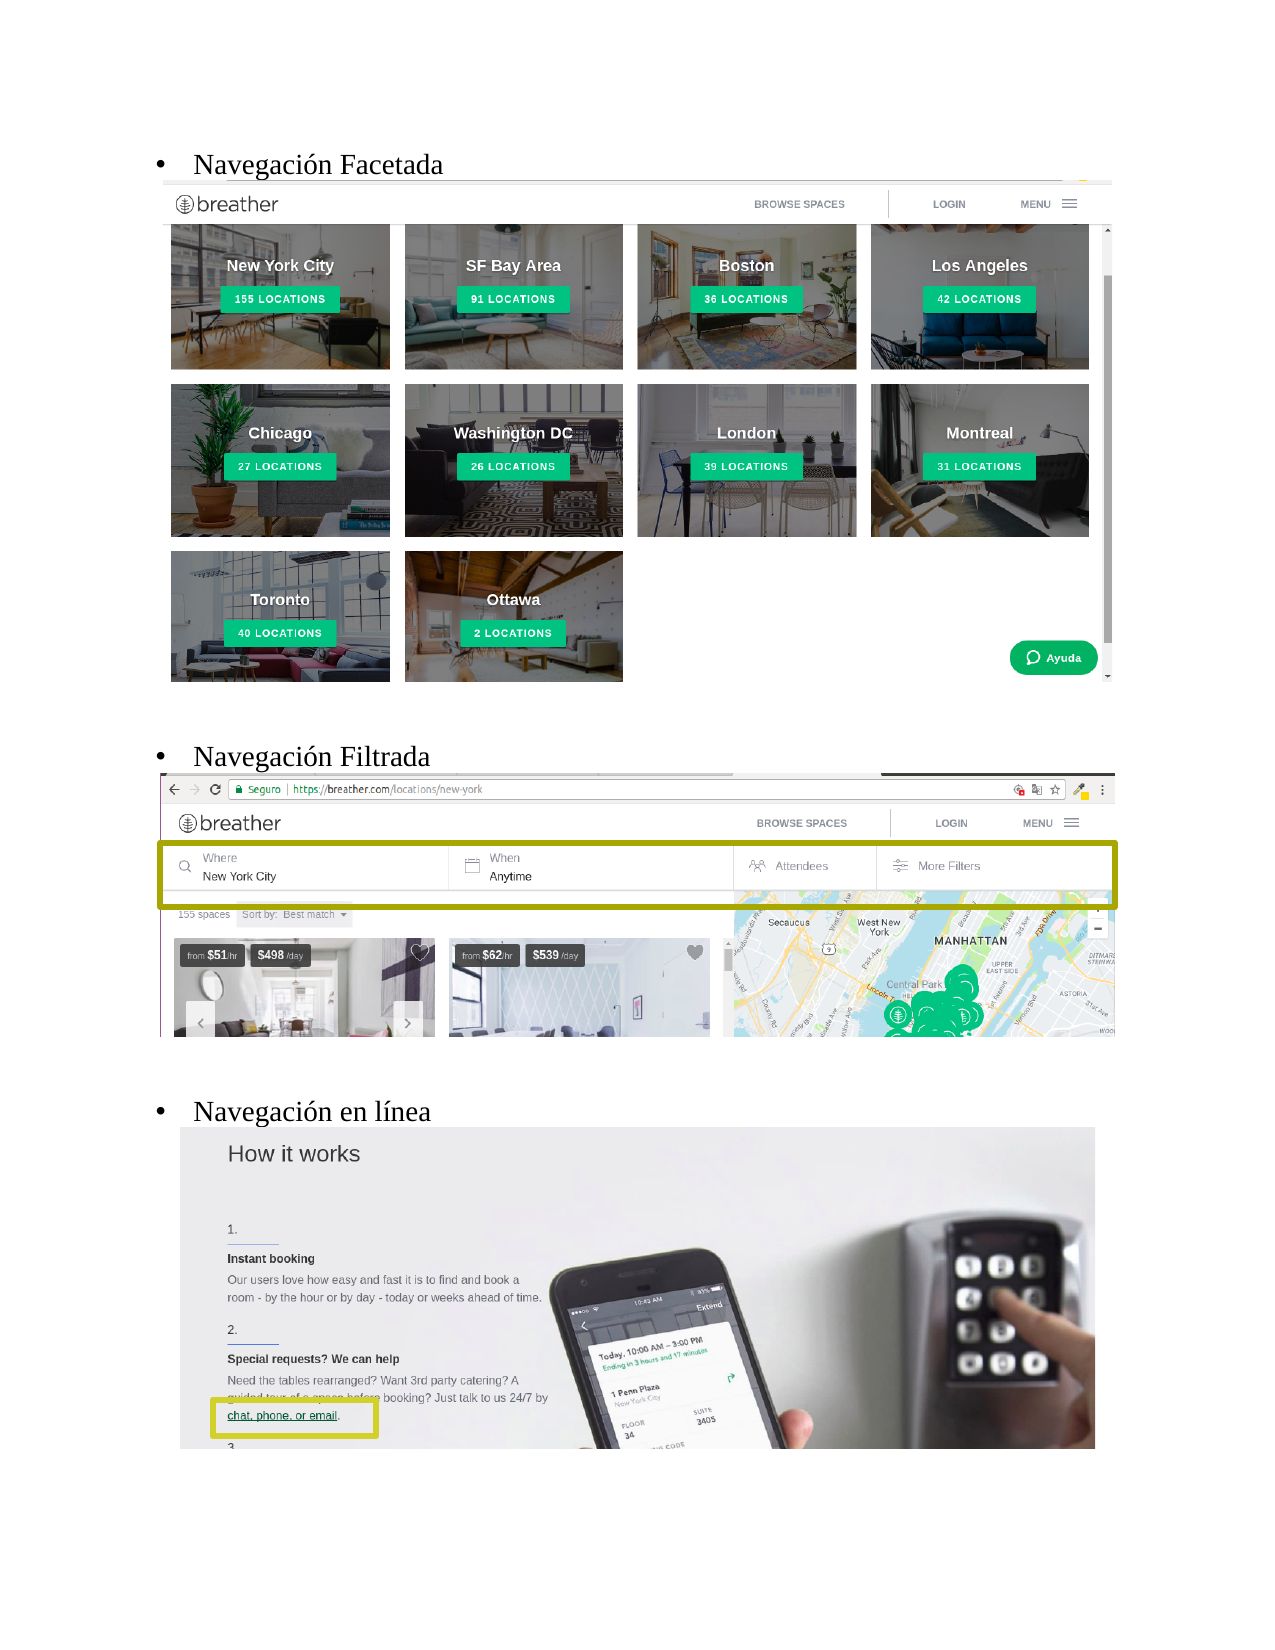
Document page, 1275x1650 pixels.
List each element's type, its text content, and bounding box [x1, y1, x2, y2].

picture [180, 1127, 1096, 1449]
picture [160, 910, 1115, 1037]
list Navegación Filtrada [156, 739, 1157, 773]
picture [160, 773, 1115, 840]
list Navegación Facetada [156, 147, 1157, 181]
picture [163, 846, 1112, 904]
picture [162, 180, 1113, 682]
list Navegación en línea [156, 1094, 1157, 1127]
